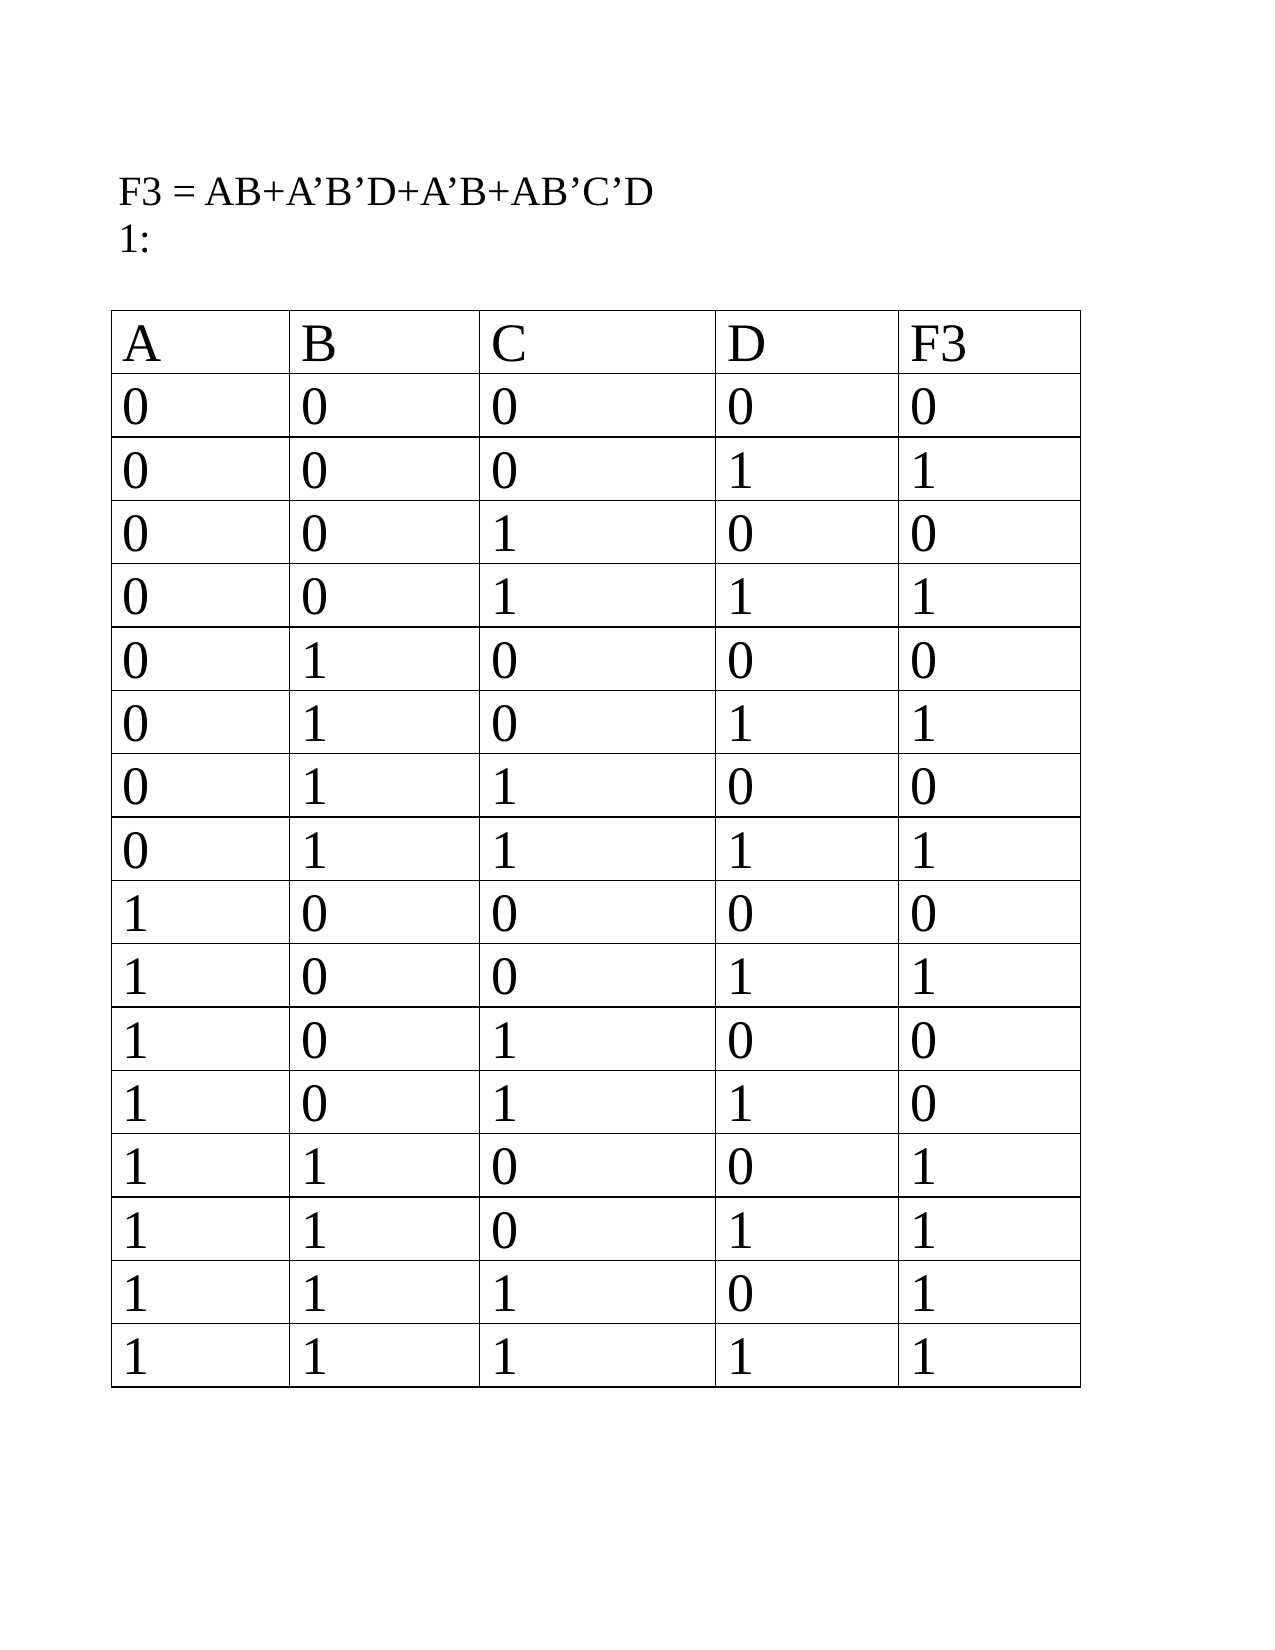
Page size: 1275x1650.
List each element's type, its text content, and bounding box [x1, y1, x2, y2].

table_cell 0 [290, 374, 479, 436]
table_cell 1 [480, 501, 715, 563]
table_cell 0 [899, 1071, 1080, 1133]
table_cell 0 [112, 374, 289, 436]
table_cell 1 [899, 1134, 1080, 1196]
table_cell 0 [716, 881, 898, 943]
table_cell 1 [480, 1324, 715, 1386]
table_cell 1 [716, 818, 898, 880]
table_cell 1 [112, 1198, 289, 1260]
table_cell 1 [480, 1261, 715, 1323]
table_header A [112, 311, 289, 373]
table_cell 0 [480, 1198, 715, 1260]
table_cell 0 [899, 374, 1080, 436]
table_cell 1 [899, 944, 1080, 1006]
table_cell 0 [480, 374, 715, 436]
table_cell 0 [716, 1008, 898, 1070]
table_cell 0 [112, 628, 289, 690]
table_cell 0 [480, 944, 715, 1006]
table_header F3 [899, 311, 1080, 373]
table_cell 1 [716, 438, 898, 500]
table_cell 0 [290, 1008, 479, 1070]
table_header C [480, 311, 715, 373]
table_cell 1 [899, 438, 1080, 500]
table_cell 1 [716, 1071, 898, 1133]
table_cell 0 [112, 754, 289, 816]
table_cell 0 [899, 501, 1080, 563]
text 1: [118, 214, 1157, 262]
table_cell 0 [112, 564, 289, 626]
table_cell 0 [716, 754, 898, 816]
table_cell 1 [112, 1008, 289, 1070]
table_cell 1 [112, 1261, 289, 1323]
table_cell 1 [480, 564, 715, 626]
table_cell 1 [112, 1071, 289, 1133]
table_cell 1 [899, 1324, 1080, 1386]
table_cell 1 [290, 818, 479, 880]
table_cell 1 [112, 1134, 289, 1196]
table_cell 0 [480, 1134, 715, 1196]
table_cell 1 [716, 564, 898, 626]
table_cell 1 [716, 1324, 898, 1386]
table_cell 0 [112, 818, 289, 880]
table_cell 1 [899, 564, 1080, 626]
table_cell 0 [290, 881, 479, 943]
table_cell 0 [716, 1134, 898, 1196]
table_cell 1 [112, 881, 289, 943]
table_cell 0 [112, 501, 289, 563]
table_cell 1 [480, 818, 715, 880]
table_cell 0 [480, 691, 715, 753]
table_cell 1 [112, 1324, 289, 1386]
table_cell 0 [716, 374, 898, 436]
table_cell 0 [716, 501, 898, 563]
table_cell 1 [290, 628, 479, 690]
table_cell 0 [716, 628, 898, 690]
table_cell 0 [716, 1261, 898, 1323]
table_cell 1 [290, 1261, 479, 1323]
table_cell 0 [899, 1008, 1080, 1070]
table_cell 1 [290, 1134, 479, 1196]
table_cell 0 [899, 628, 1080, 690]
table_cell 1 [290, 691, 479, 753]
table_cell 1 [716, 944, 898, 1006]
table_cell 0 [112, 691, 289, 753]
table_cell 0 [290, 501, 479, 563]
table_cell 1 [480, 1008, 715, 1070]
table_cell 1 [112, 944, 289, 1006]
table_cell 0 [290, 1071, 479, 1133]
table_cell 1 [899, 1261, 1080, 1323]
table_cell 0 [480, 438, 715, 500]
table_cell 0 [290, 564, 479, 626]
table_cell 1 [480, 754, 715, 816]
table_cell 1 [899, 691, 1080, 753]
table_cell 0 [290, 438, 479, 500]
table_cell 1 [290, 754, 479, 816]
table_header B [290, 311, 479, 373]
table_cell 1 [899, 1198, 1080, 1260]
table_cell 0 [899, 754, 1080, 816]
table_cell 1 [899, 818, 1080, 880]
table_cell 1 [716, 691, 898, 753]
table_cell 1 [480, 1071, 715, 1133]
table_cell 0 [480, 628, 715, 690]
table_cell 1 [290, 1198, 479, 1260]
table_cell 0 [899, 881, 1080, 943]
table_cell 1 [716, 1198, 898, 1260]
table_cell 1 [290, 1324, 479, 1386]
table_cell 0 [290, 944, 479, 1006]
table_cell 0 [112, 438, 289, 500]
table_cell 0 [480, 881, 715, 943]
table_header D [716, 311, 898, 373]
text F3 = AB+A’B’D+A’B+AB’C’D [118, 166, 1157, 214]
